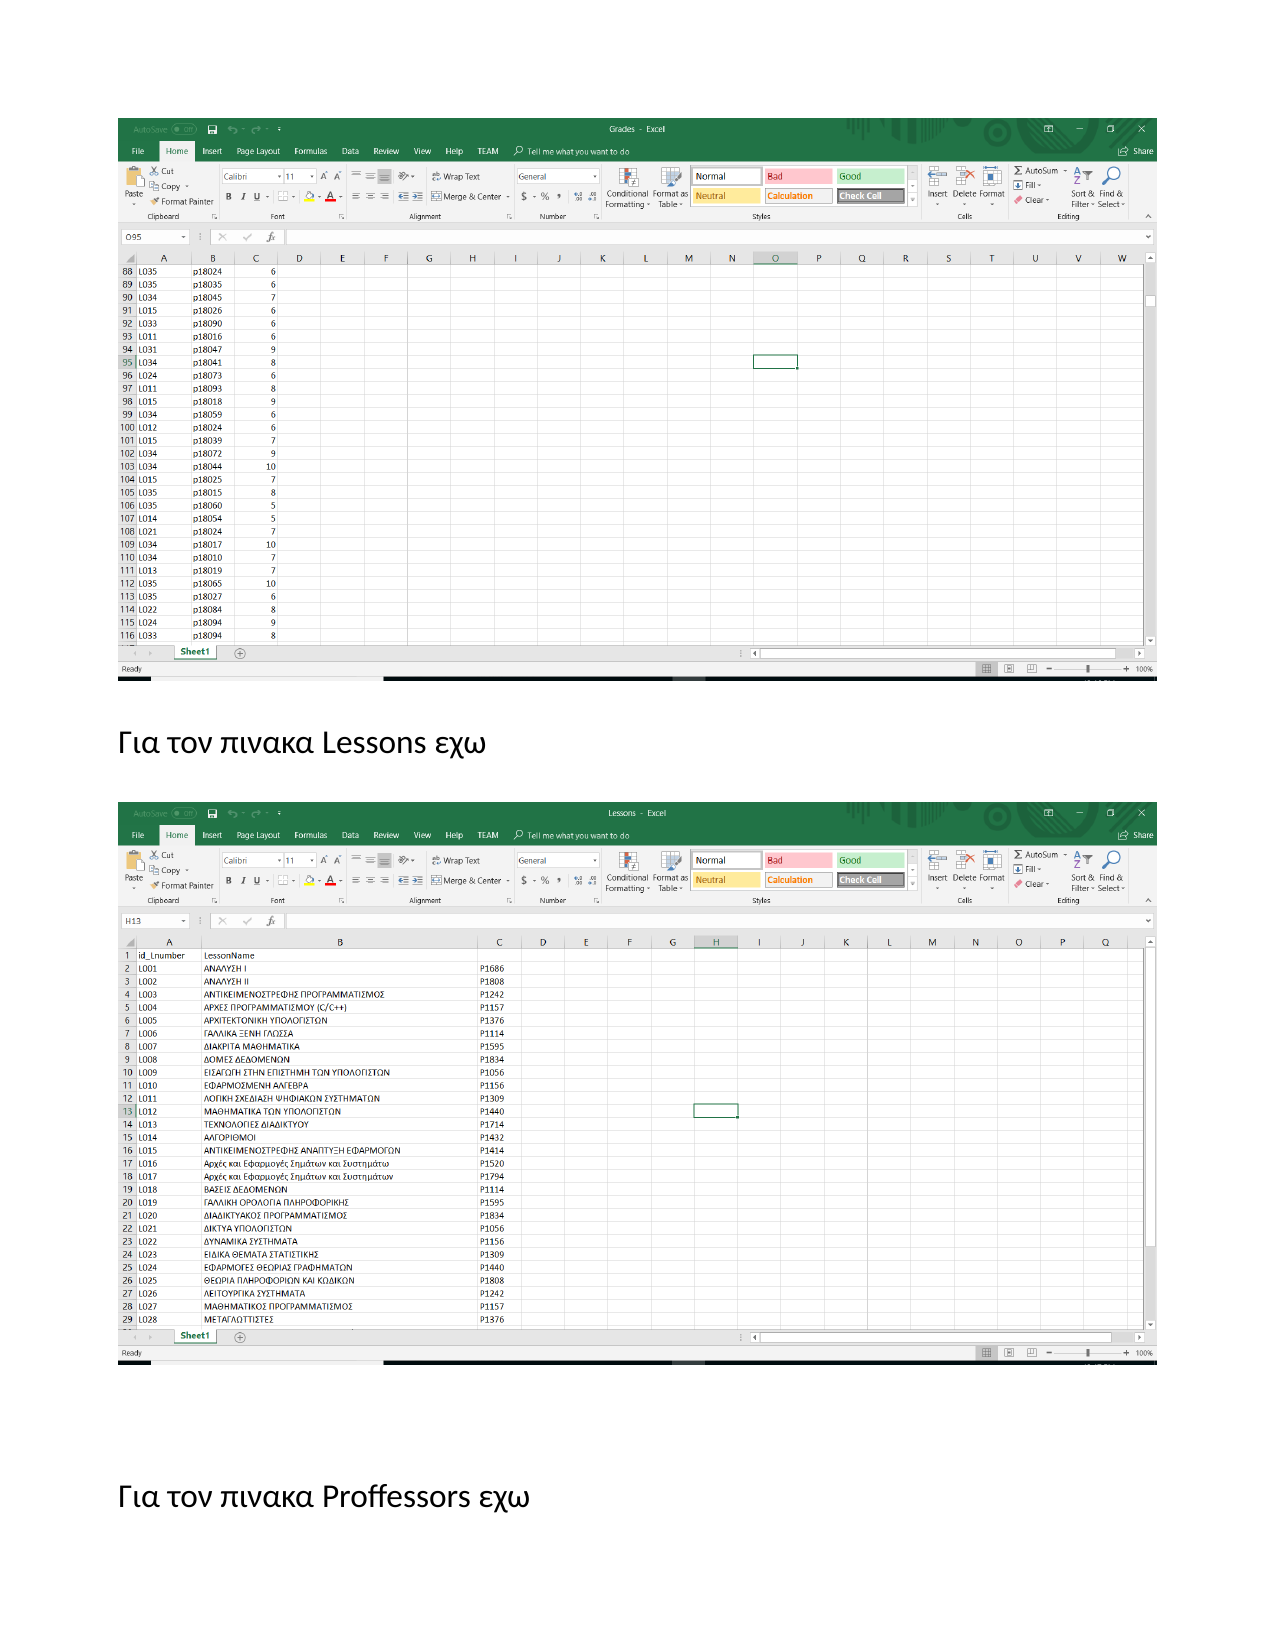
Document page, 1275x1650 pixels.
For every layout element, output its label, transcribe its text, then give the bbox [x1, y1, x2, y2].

picture [118, 118, 1157, 681]
text Για τον πινακα Proffessors εχω [118, 1475, 1157, 1515]
picture [118, 802, 1157, 1365]
text Για τον πινακα Lessons εχω [118, 721, 1157, 762]
